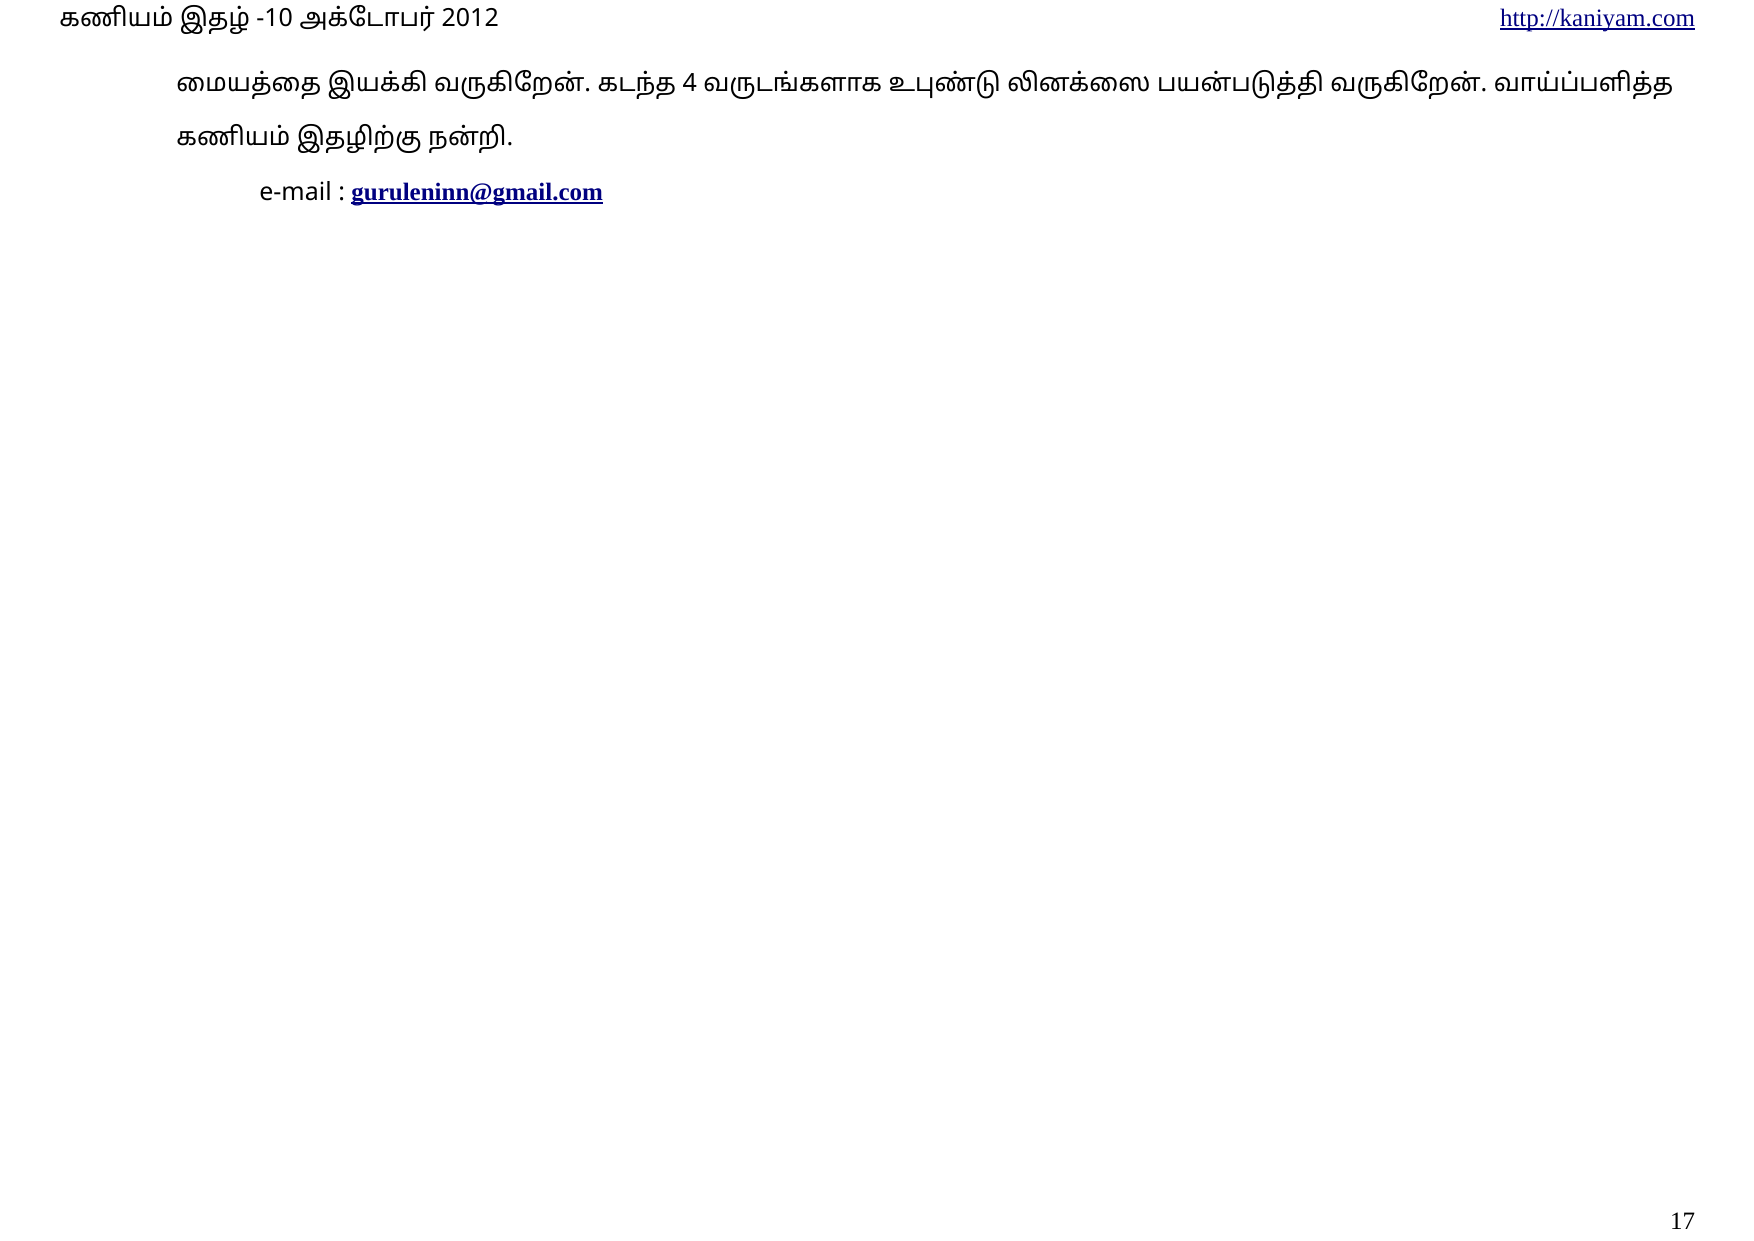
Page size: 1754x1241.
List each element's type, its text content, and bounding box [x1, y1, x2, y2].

text இது காரைக்குடியில் இருந்து லெனின். M.Sc முடித்து விட்டு தற்பொழுது Sun Creations - Powered by Open Source (Printing, Designing and Cyber Cafe centre) மையத்தை இயக்கி வருகிறேன். கடந்த 4 வருடங்களாக உபுண்டு லினக்ஸை பயன்படுத்தி வருகிறேன். வாய்ப்பளித்த கணியம் இதழிற்கு நன்றி. [176, 64, 1695, 155]
text e-mail : guruleninn@gmail.com [176, 174, 1695, 208]
